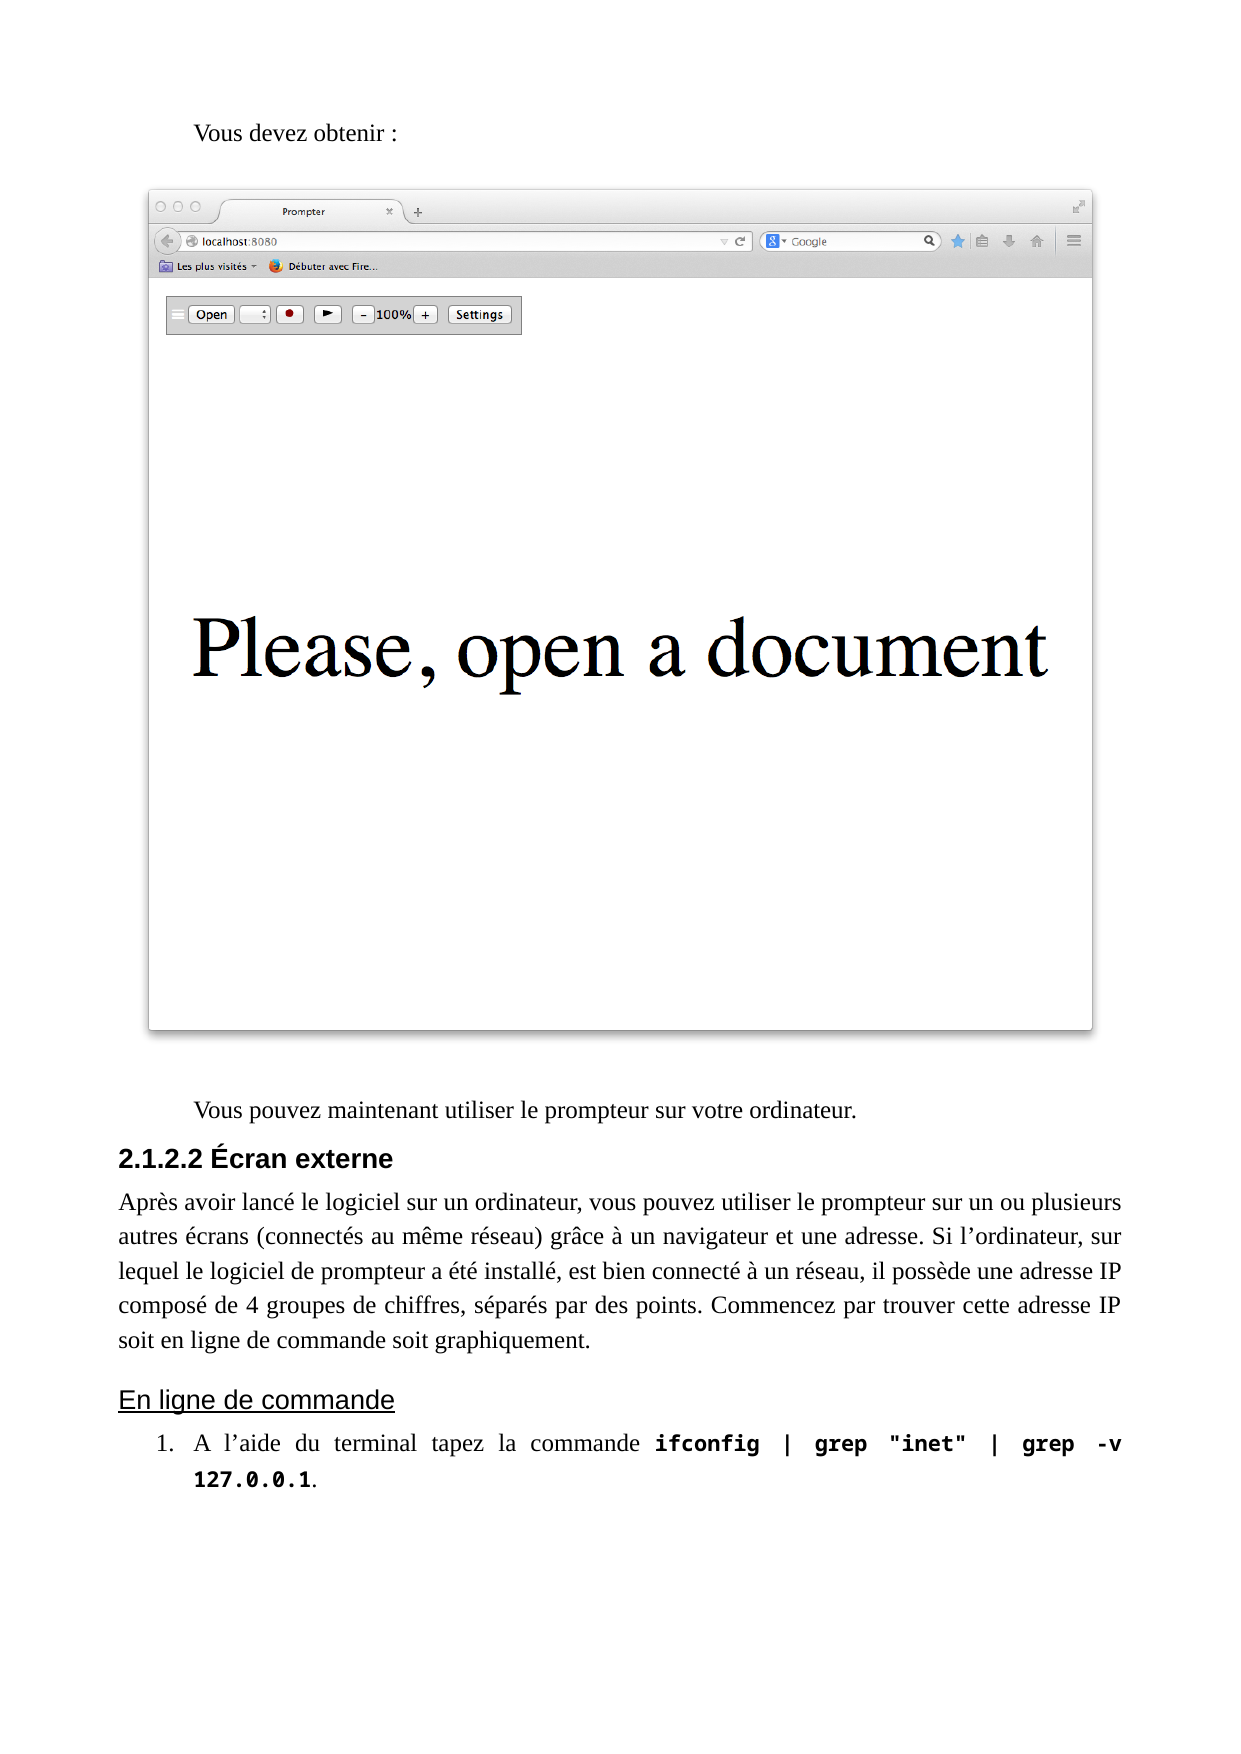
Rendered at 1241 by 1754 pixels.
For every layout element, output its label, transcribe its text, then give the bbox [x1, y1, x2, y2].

list Vous devez obtenir : [156, 118, 1122, 147]
text Après avoir lancé le logiciel sur un ordinateur, vous pouvez utiliser le prompteur sur un ou plusieurs autres écrans (connectés au même réseau) grâce à un navigateur et une adresse. Si l’ordinateur, sur lequel le logiciel de prompteur a été installé, est bien connecté à un réseau, il possède une adresse IP composé de 4 groupes de chiffres, séparés par des points. Commencez par trouver cette adresse IP soit en ligne de commande soit graphiquement. [118, 1187, 1122, 1353]
subtitle En ligne de commande [118, 1384, 1122, 1415]
subtitle 2.1.2.2 Écran externe [118, 1142, 1122, 1174]
picture [136, 181, 1104, 1047]
list A l’aide du terminal tapez la commande ifconfig | grep "inet" | grep -v 127.0.0.1. [156, 1428, 1122, 1493]
list Vous pouvez maintenant utiliser le prompteur sur votre ordinateur. [156, 1095, 1122, 1124]
